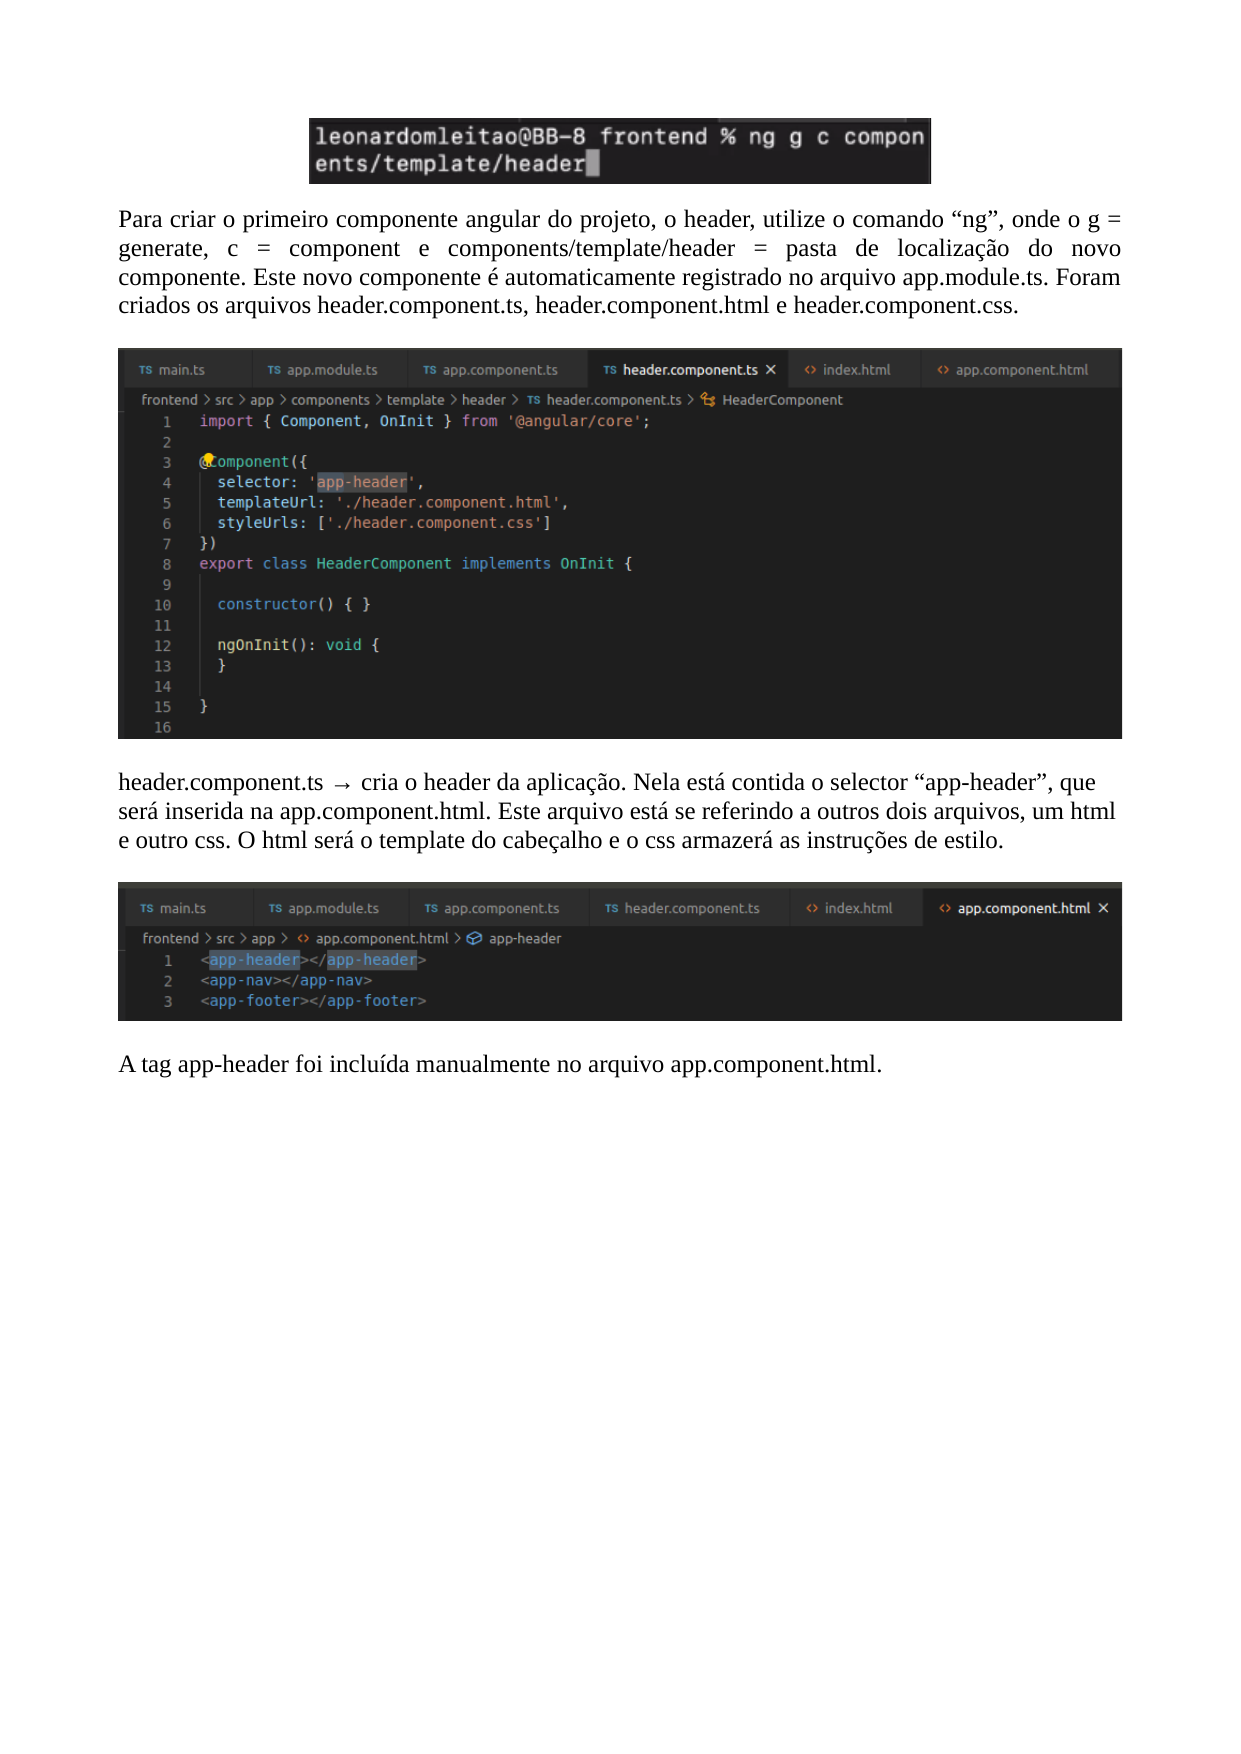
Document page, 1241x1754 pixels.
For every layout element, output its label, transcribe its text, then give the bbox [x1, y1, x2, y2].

text header.component.ts → cria o header da aplicação. Nela está contida o selector “app-header”, que será inserida na app.component.html. Este arquivo está se referindo a outros dois arquivos, um html e outro css. O html será o template do cabeçalho e o css armazerá as instruções de estilo. [118, 767, 1122, 854]
picture [118, 882, 1123, 1021]
text Para criar o primeiro componente angular do projeto, o header, utilize o comando “ng”, onde o g = generate, c = component e components/template/header = pasta de localização do novo componente. Este novo componente é automaticamente registrado no arquivo app.module.ts. Foram criados os arquivos header.component.ts, header.component.html e header.component.css. [118, 204, 1122, 319]
picture [118, 348, 1123, 739]
picture [309, 118, 932, 184]
text A tag app-header foi incluída manualmente no arquivo app.component.html. [118, 1049, 1122, 1078]
